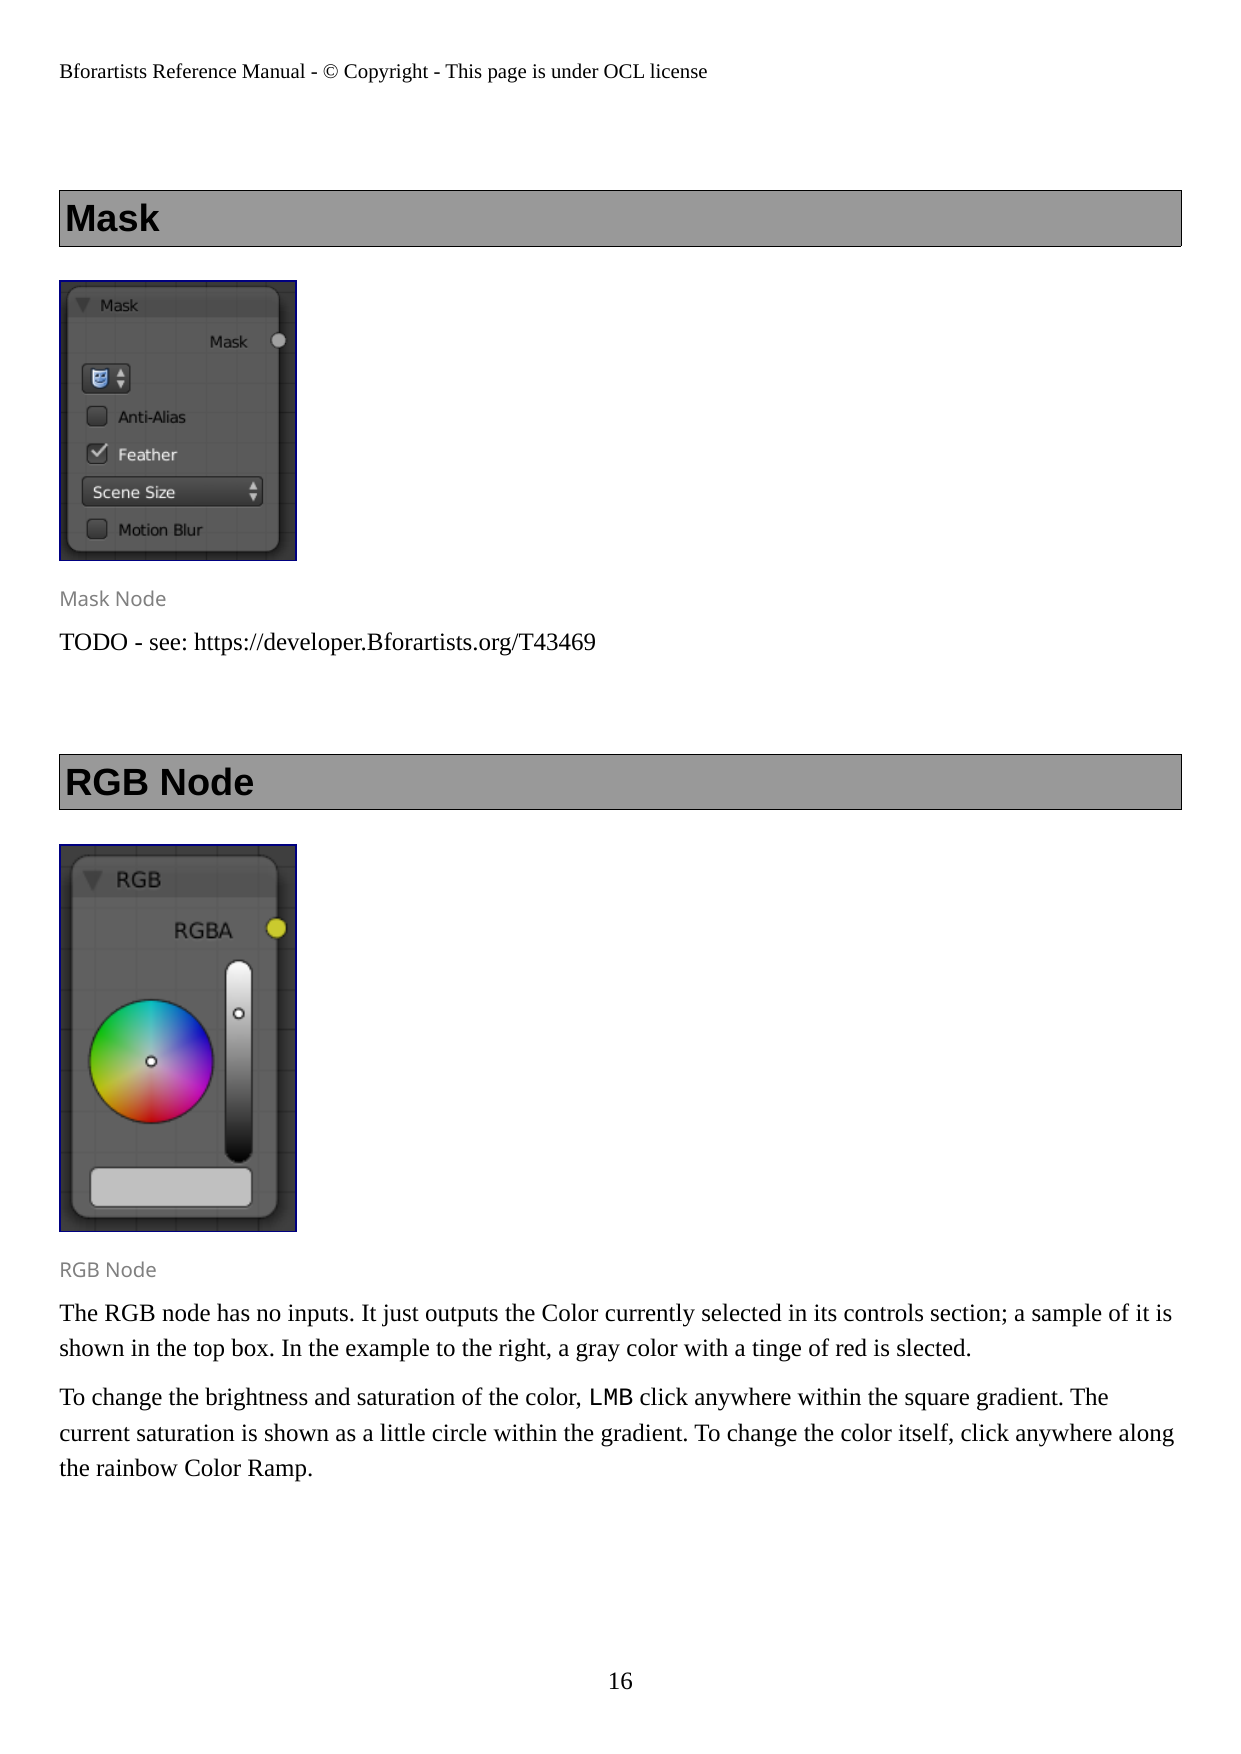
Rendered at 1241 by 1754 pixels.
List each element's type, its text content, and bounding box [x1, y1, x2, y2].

text The RGB node has no inputs. It just outputs the Color currently selected in its controls section; a sample of it is shown in the top box. In the example to the right, a gray color with a tinge of red is slected. [59, 1298, 1181, 1362]
table_header Mask [60, 191, 1181, 246]
text Mask Node [59, 581, 1181, 613]
picture [61, 282, 295, 560]
text RGB Node [59, 1252, 1181, 1284]
table_header RGB Node [60, 755, 1181, 809]
picture [61, 846, 295, 1231]
text To change the brightness and saturation of the color, LMB click anywhere within the square gradient. The current saturation is shown as a little circle within the gradient. To change the color itself, click anywhere along the rainbow Color Ramp. [59, 1382, 1181, 1482]
text TODO - see: https://developer.Bforartists.org/T43469 [59, 627, 1181, 656]
